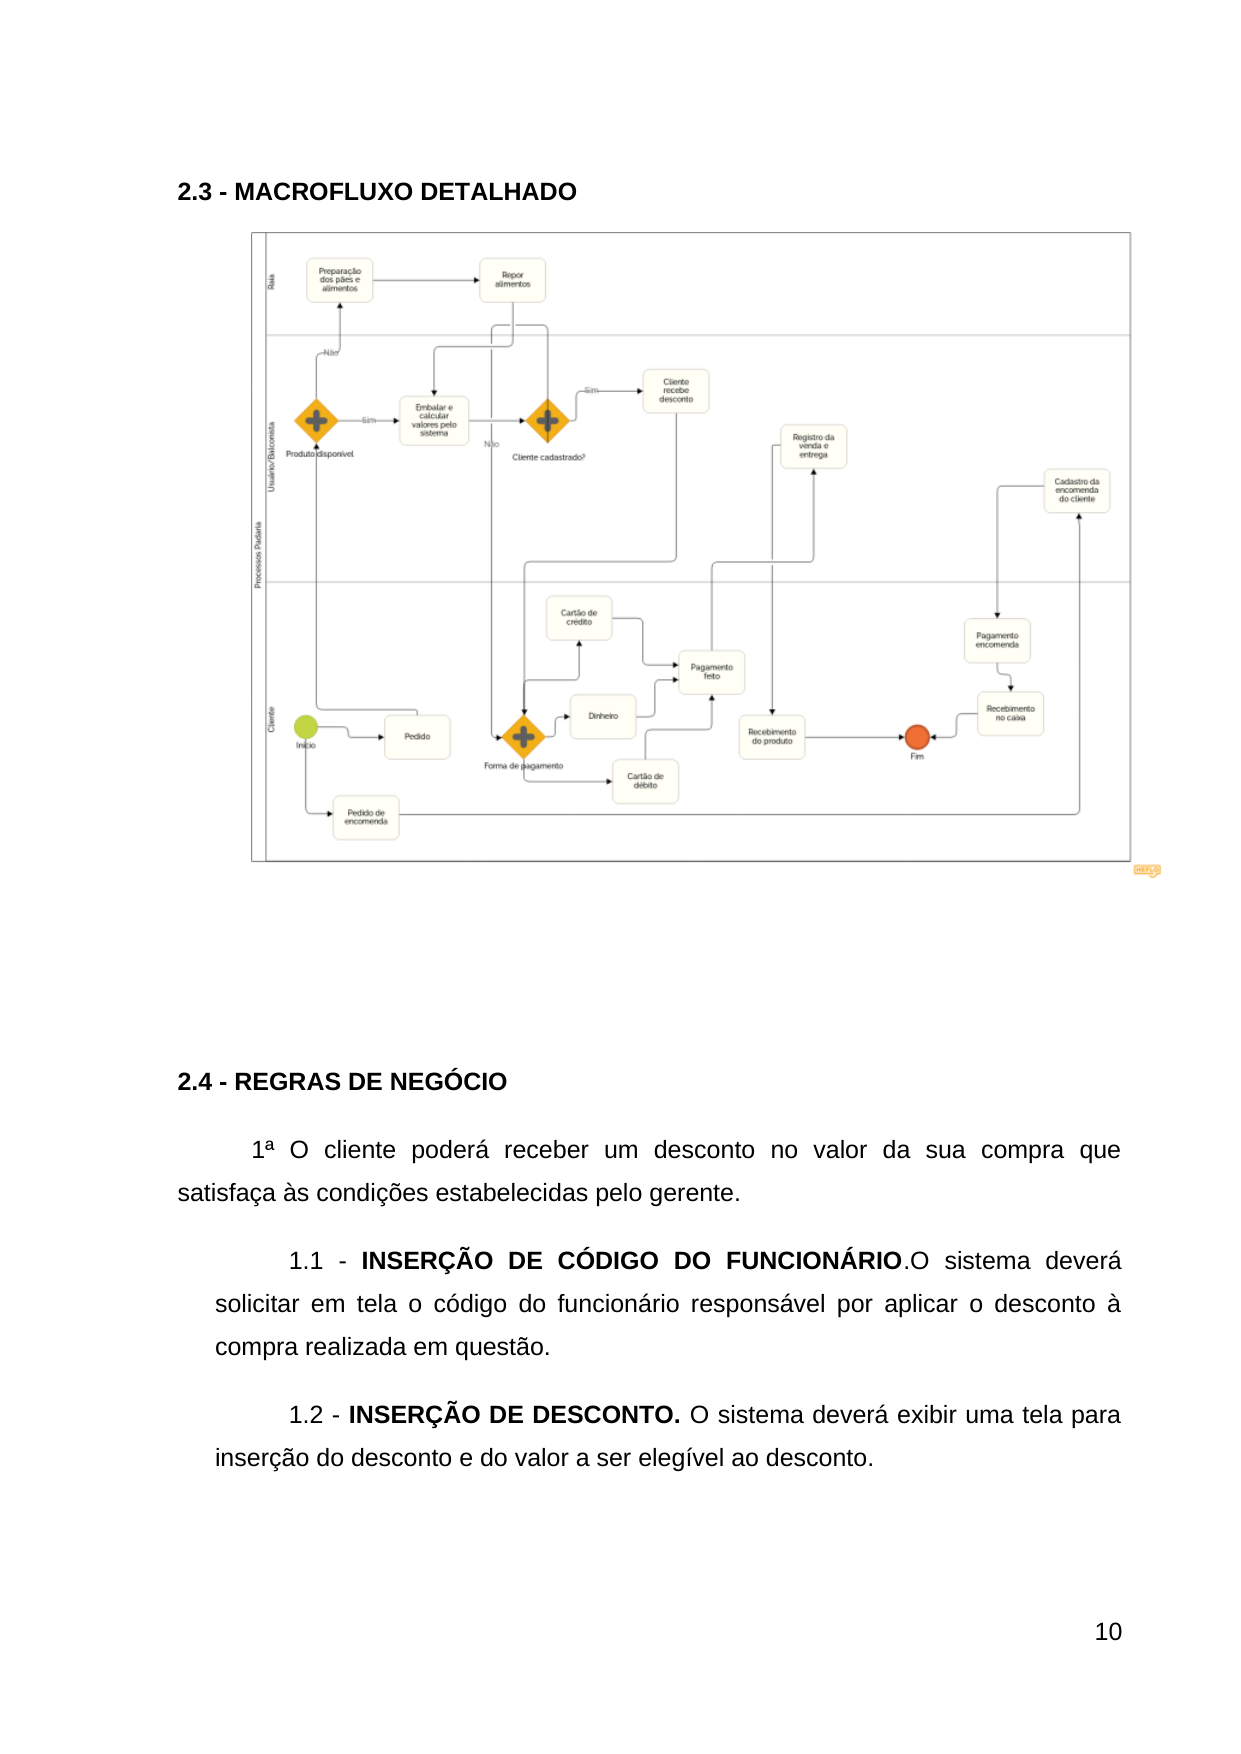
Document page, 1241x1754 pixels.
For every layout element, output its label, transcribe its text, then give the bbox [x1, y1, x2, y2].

text 1.1 - INSERÇÃO DE CÓDIGO DO FUNCIONÁRIO.O sistema deverá solicitar em tela o código do funcionário responsável por aplicar o desconto à compra realizada em questão. [215, 1246, 1122, 1361]
text 1.2 - INSERÇÃO DE DESCONTO. O sistema deverá exibir uma tela para inserção do desconto e do valor a ser elegível ao desconto. [215, 1400, 1122, 1472]
picture [251, 232, 1162, 879]
subtitle 2.3 - MACROFLUXO DETALHADO [177, 177, 1122, 206]
subtitle 2.4 - REGRAS DE NEGÓCIO [177, 1067, 1122, 1095]
text 1ª O cliente poderá receber um desconto no valor da sua compra que satisfaça às condições estabelecidas pelo gerente. [177, 1135, 1122, 1207]
